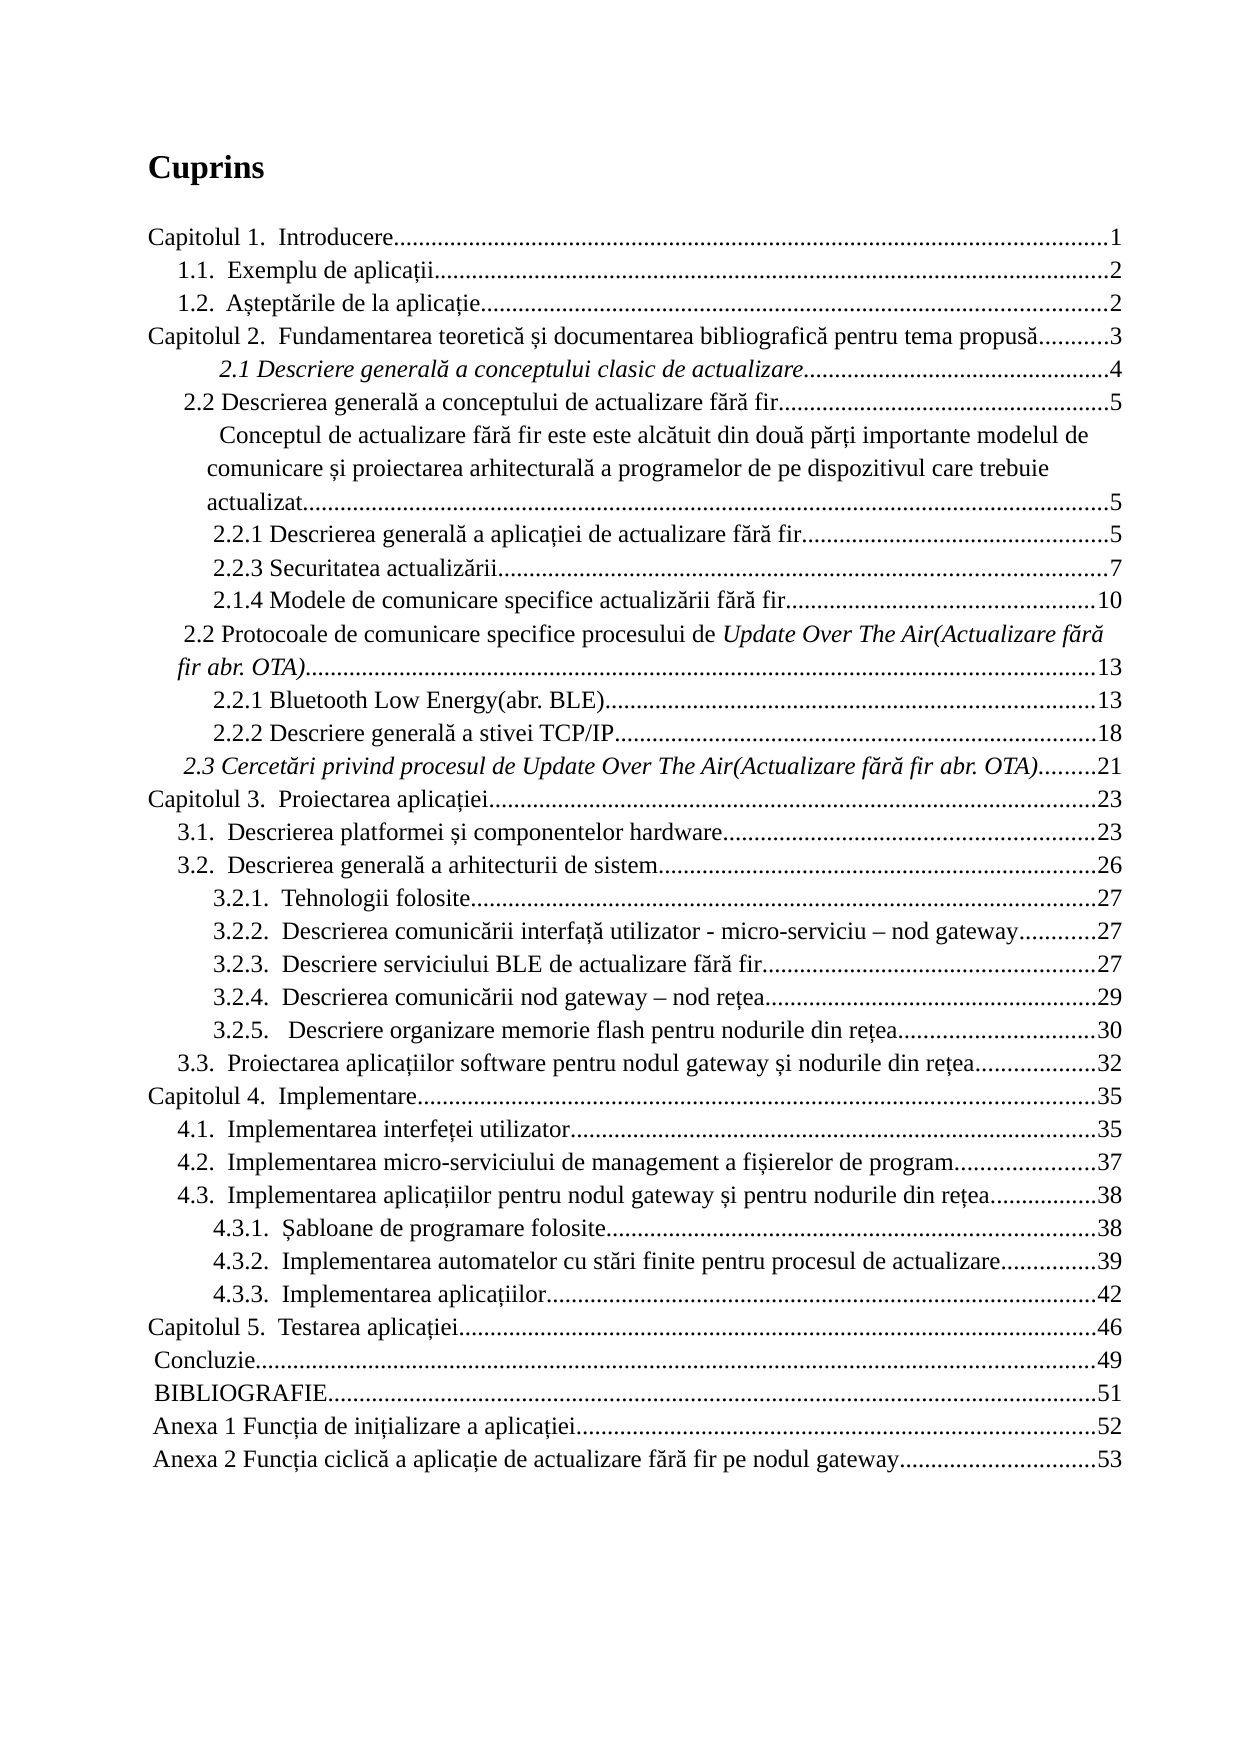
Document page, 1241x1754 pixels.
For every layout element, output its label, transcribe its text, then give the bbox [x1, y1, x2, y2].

text Anexa 1 Funcția de inițializare a aplicației 52 [148, 1411, 1122, 1440]
text 2.1.4 Modele de comunicare specifice actualizării fără fir 10 [207, 586, 1122, 614]
text 4.2. Implementarea micro-serviciului de management a fișierelor de program 37 [177, 1147, 1122, 1176]
text 4.1. Implementarea interfeței utilizator 35 [177, 1114, 1122, 1143]
text 2.2.1 Descrierea generală a aplicației de actualizare fără fir 5 [207, 519, 1122, 548]
text 3.3. Proiectarea aplicațiilor software pentru nodul gateway și nodurile din rețea 32 [177, 1048, 1122, 1077]
text Capitolul 3. Proiectarea aplicației 23 [148, 784, 1122, 812]
text 2.2.2 Descriere generală a stivei TCP/IP 18 [207, 718, 1122, 746]
text 3.2.1. Tehnologii folosite 27 [207, 883, 1122, 912]
text 4.3.3. Implementarea aplicațiilor 42 [207, 1279, 1122, 1308]
text 4.3.1. Șabloane de programare folosite 38 [207, 1213, 1122, 1242]
text 2.2 Protocoale de comunicare specifice procesului de Update Over The Air(Actualizare fără fir abr. OTA) 13 [177, 619, 1122, 680]
text 4.3. Implementarea aplicațiilor pentru nodul gateway și pentru nodurile din rețea. 38 [177, 1180, 1122, 1209]
text 2.2.3 Securitatea actualizării 7 [207, 553, 1122, 581]
text 2.1 Descriere generală a conceptului clasic de actualizare 4 [207, 354, 1122, 383]
text 2.2.1 Bluetooth Low Energy(abr. BLE) 13 [207, 685, 1122, 713]
text 3.2.3. Descriere serviciului BLE de actualizare fără fir 27 [207, 949, 1122, 978]
text Anexa 2 Funcția ciclică a aplicație de actualizare fără fir pe nodul gateway 53 [148, 1444, 1122, 1473]
text 3.2.2. Descrierea comunicării interfață utilizator - micro-serviciu – nod gateway 27 [207, 916, 1122, 944]
text BIBLIOGRAFIE 51 [148, 1378, 1122, 1407]
text Capitolul 2. Fundamentarea teoretică și documentarea bibliografică pentru tema propusă 3 [148, 321, 1122, 350]
text Conceptul de actualizare fără fir este este alcătuit din două părți importante modelul de comunicare și proiectarea arhitecturală a programelor de pe dispozitivul care trebuie actualizat. 5 [207, 421, 1122, 515]
text 2.3 Cercetări privind procesul de Update Over The Air(Actualizare fără fir abr. OTA) 21 [177, 751, 1122, 779]
text 3.2.5. Descriere organizare memorie flash pentru nodurile din rețea 30 [207, 1015, 1122, 1044]
text 3.2.4. Descrierea comunicării nod gateway – nod rețea 29 [207, 982, 1122, 1011]
text Capitolul 4. Implementare 35 [148, 1081, 1122, 1110]
text 1.2. Așteptările de la aplicație 2 [177, 288, 1122, 317]
subtitle Cuprins [148, 147, 1122, 185]
text Capitolul 1. Introducere 1 [148, 222, 1122, 251]
text Capitolul 5. Testarea aplicației 46 [148, 1312, 1122, 1341]
text Concluzie 49 [148, 1345, 1122, 1374]
text 1.1. Exemplu de aplicații. 2 [177, 255, 1122, 284]
text 3.2. Descrierea generală a arhitecturii de sistem 26 [177, 850, 1122, 878]
text 2.2 Descrierea generală a conceptului de actualizare fără fir 5 [177, 387, 1122, 416]
text 4.3.2. Implementarea automatelor cu stări finite pentru procesul de actualizare 39 [207, 1246, 1122, 1275]
text 3.1. Descrierea platformei și componentelor hardware 23 [177, 817, 1122, 846]
